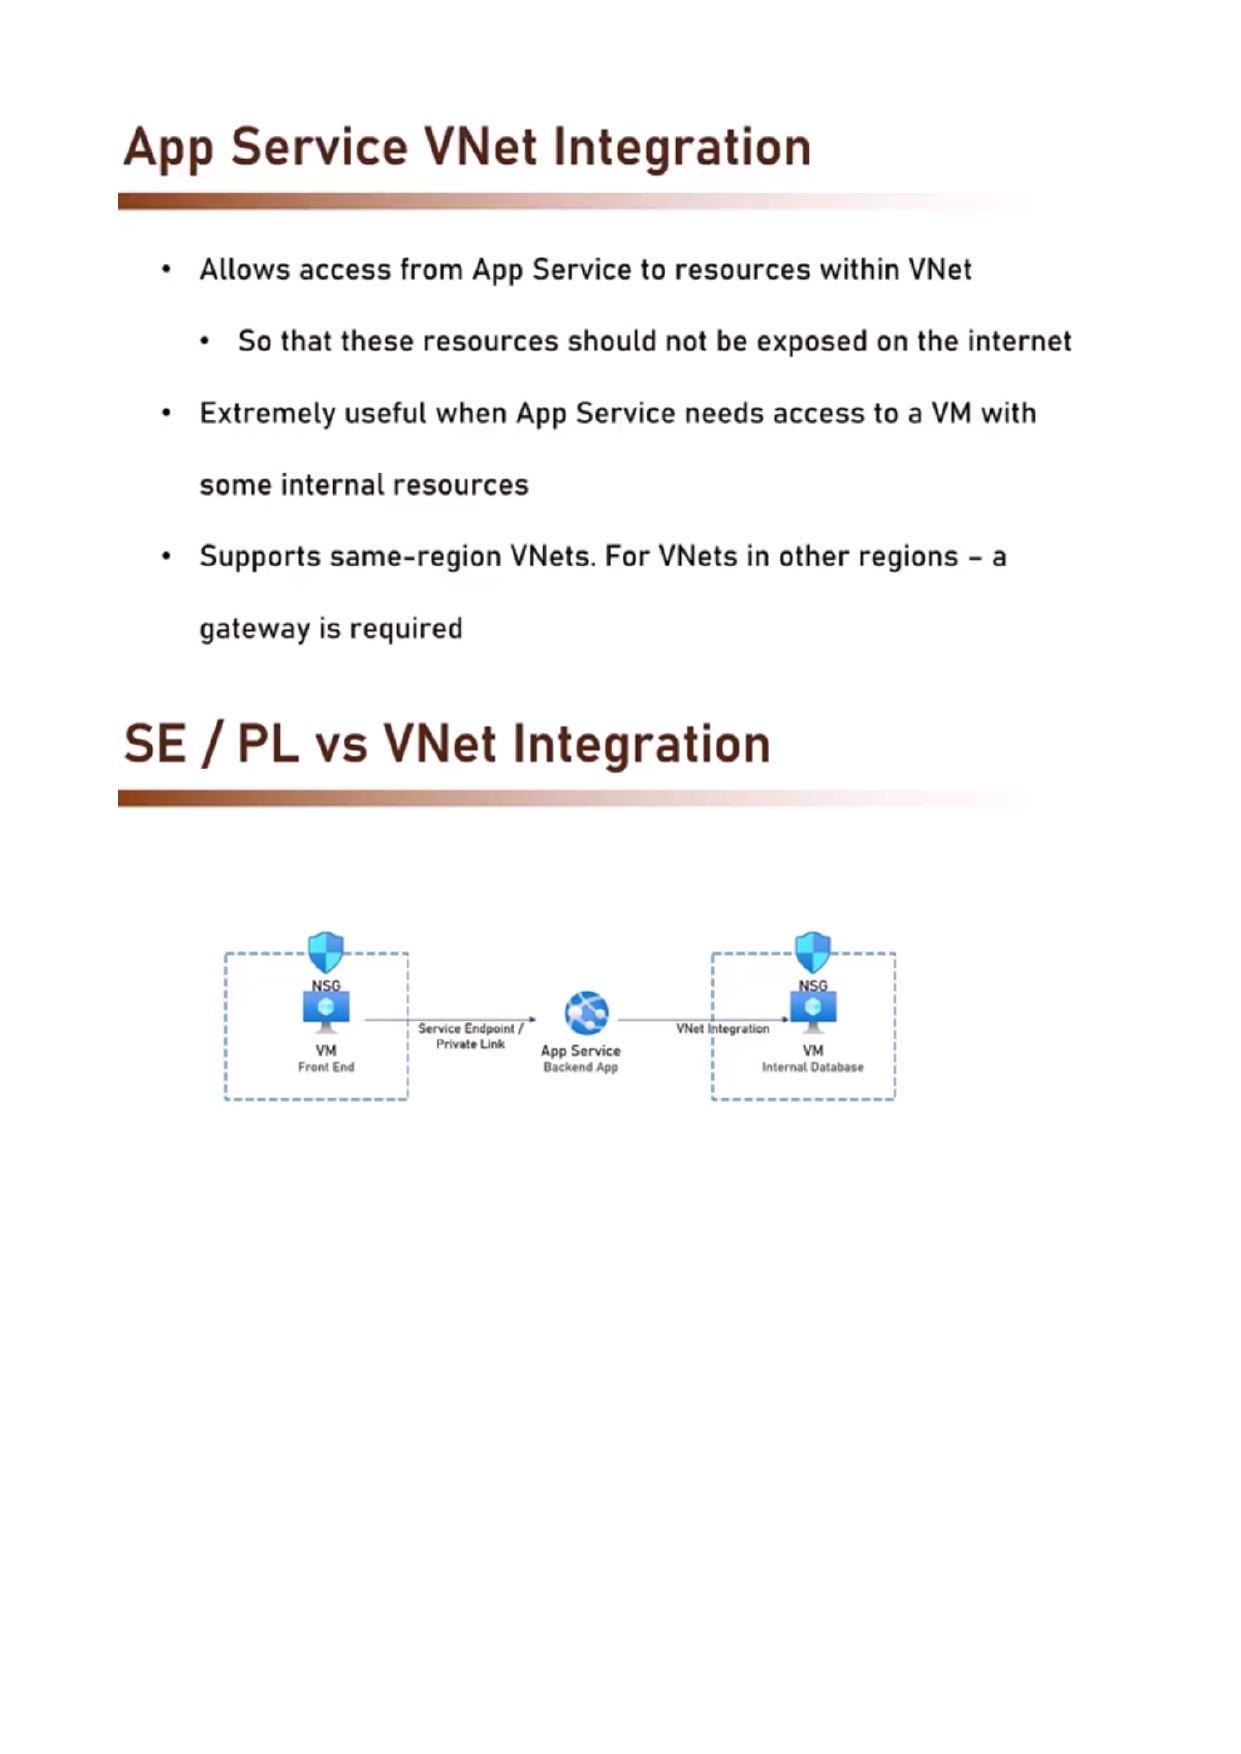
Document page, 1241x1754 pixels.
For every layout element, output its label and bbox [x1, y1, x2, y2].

picture [118, 716, 1123, 1257]
picture [118, 118, 1123, 659]
